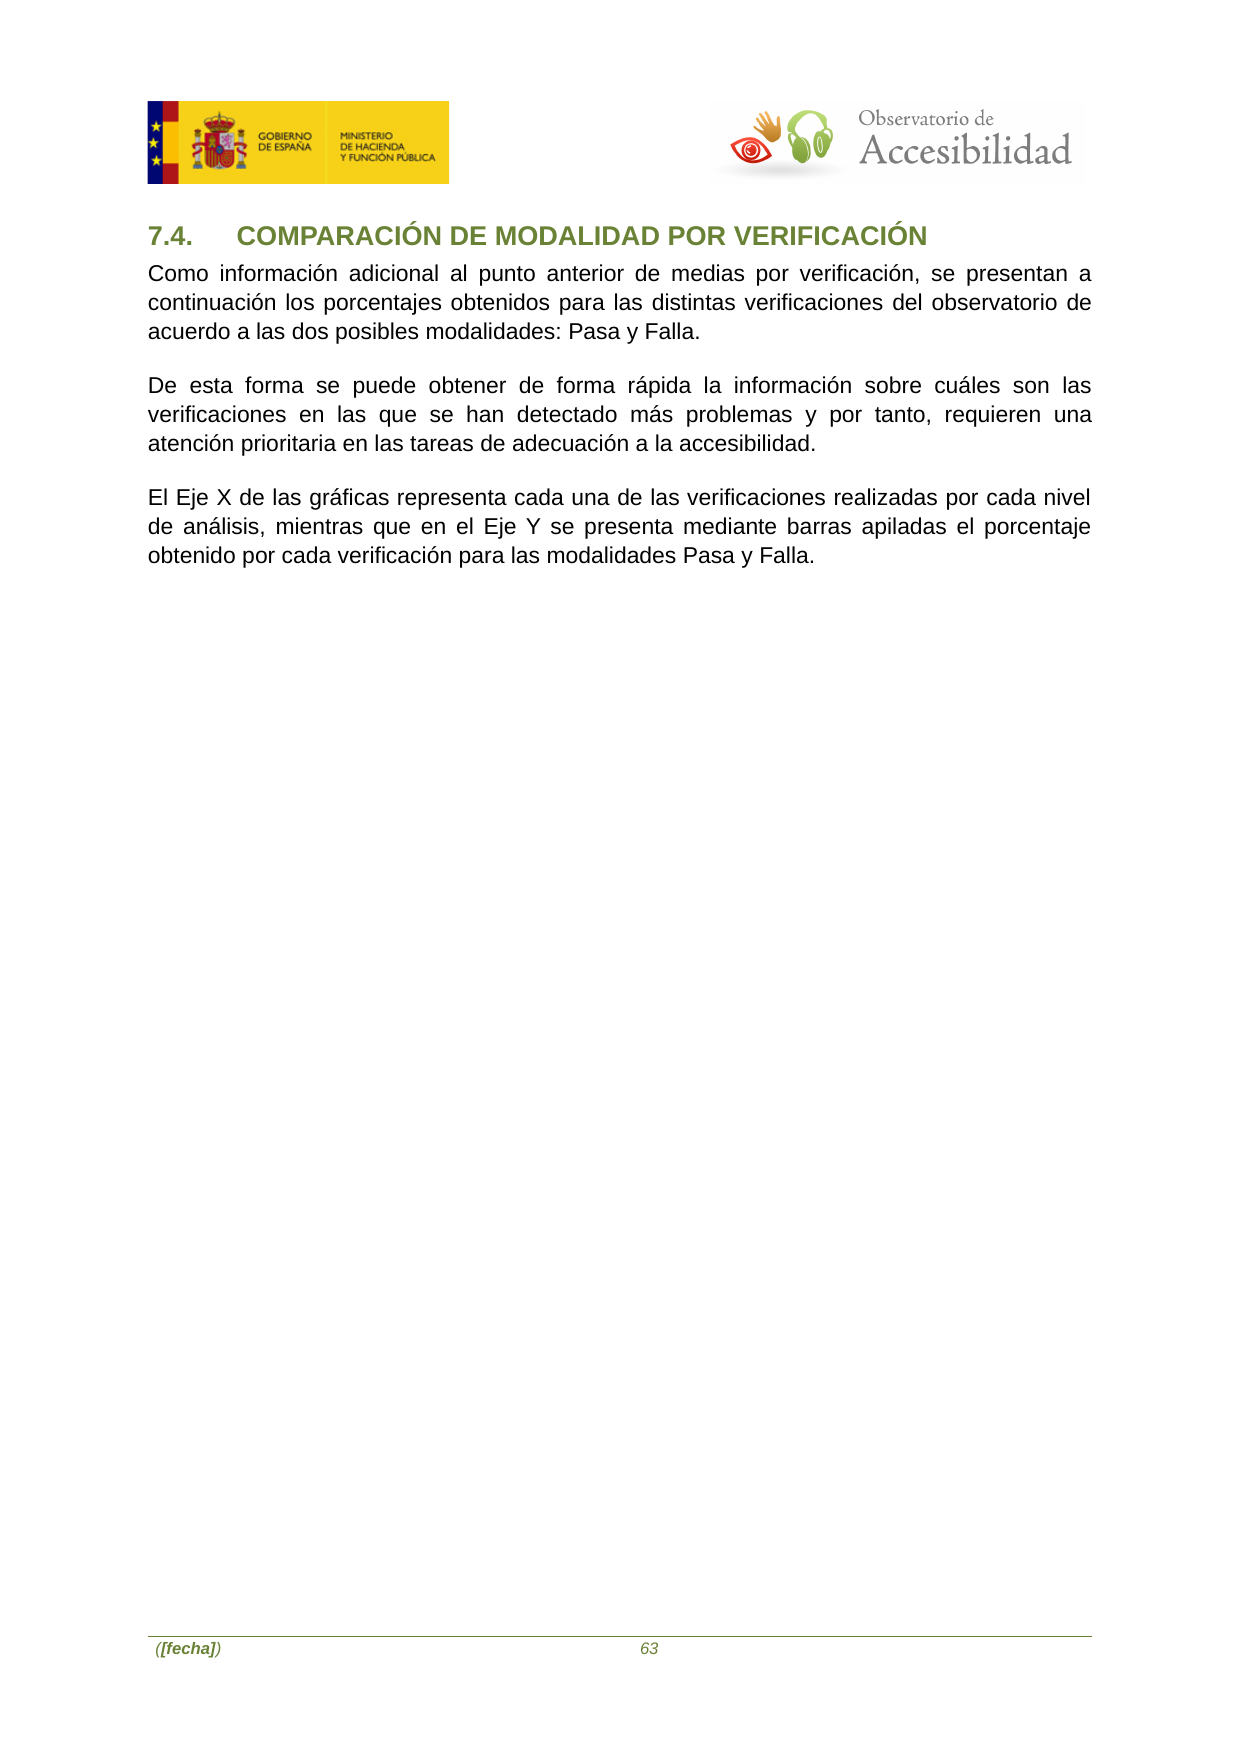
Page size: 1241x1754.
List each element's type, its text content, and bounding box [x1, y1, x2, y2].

picture [147, 101, 450, 184]
text Como información adicional al punto anterior de medias por verificación, se presentan a continuación los porcentajes obtenidos para las distintas verificaciones del observatorio de acuerdo a las dos posibles modalidades: Pasa y Falla. [148, 260, 1092, 344]
text De esta forma se puede obtener de forma rápida la información sobre cuáles son las verificaciones en las que se han detectado más problemas y por tanto, requieren una atención prioritaria en las tareas de adecuación a la accesibilidad. [148, 372, 1092, 456]
picture [710, 101, 1086, 184]
text El Eje X de las gráficas representa cada una de las verificaciones realizadas por cada nivel de análisis, mientras que en el Eje Y se presenta mediante barras apiladas el porcentaje obtenido por cada verificación para las modalidades Pasa y Falla. [148, 484, 1092, 568]
subtitle Comparación de Modalidad por Verificación [148, 220, 1092, 251]
